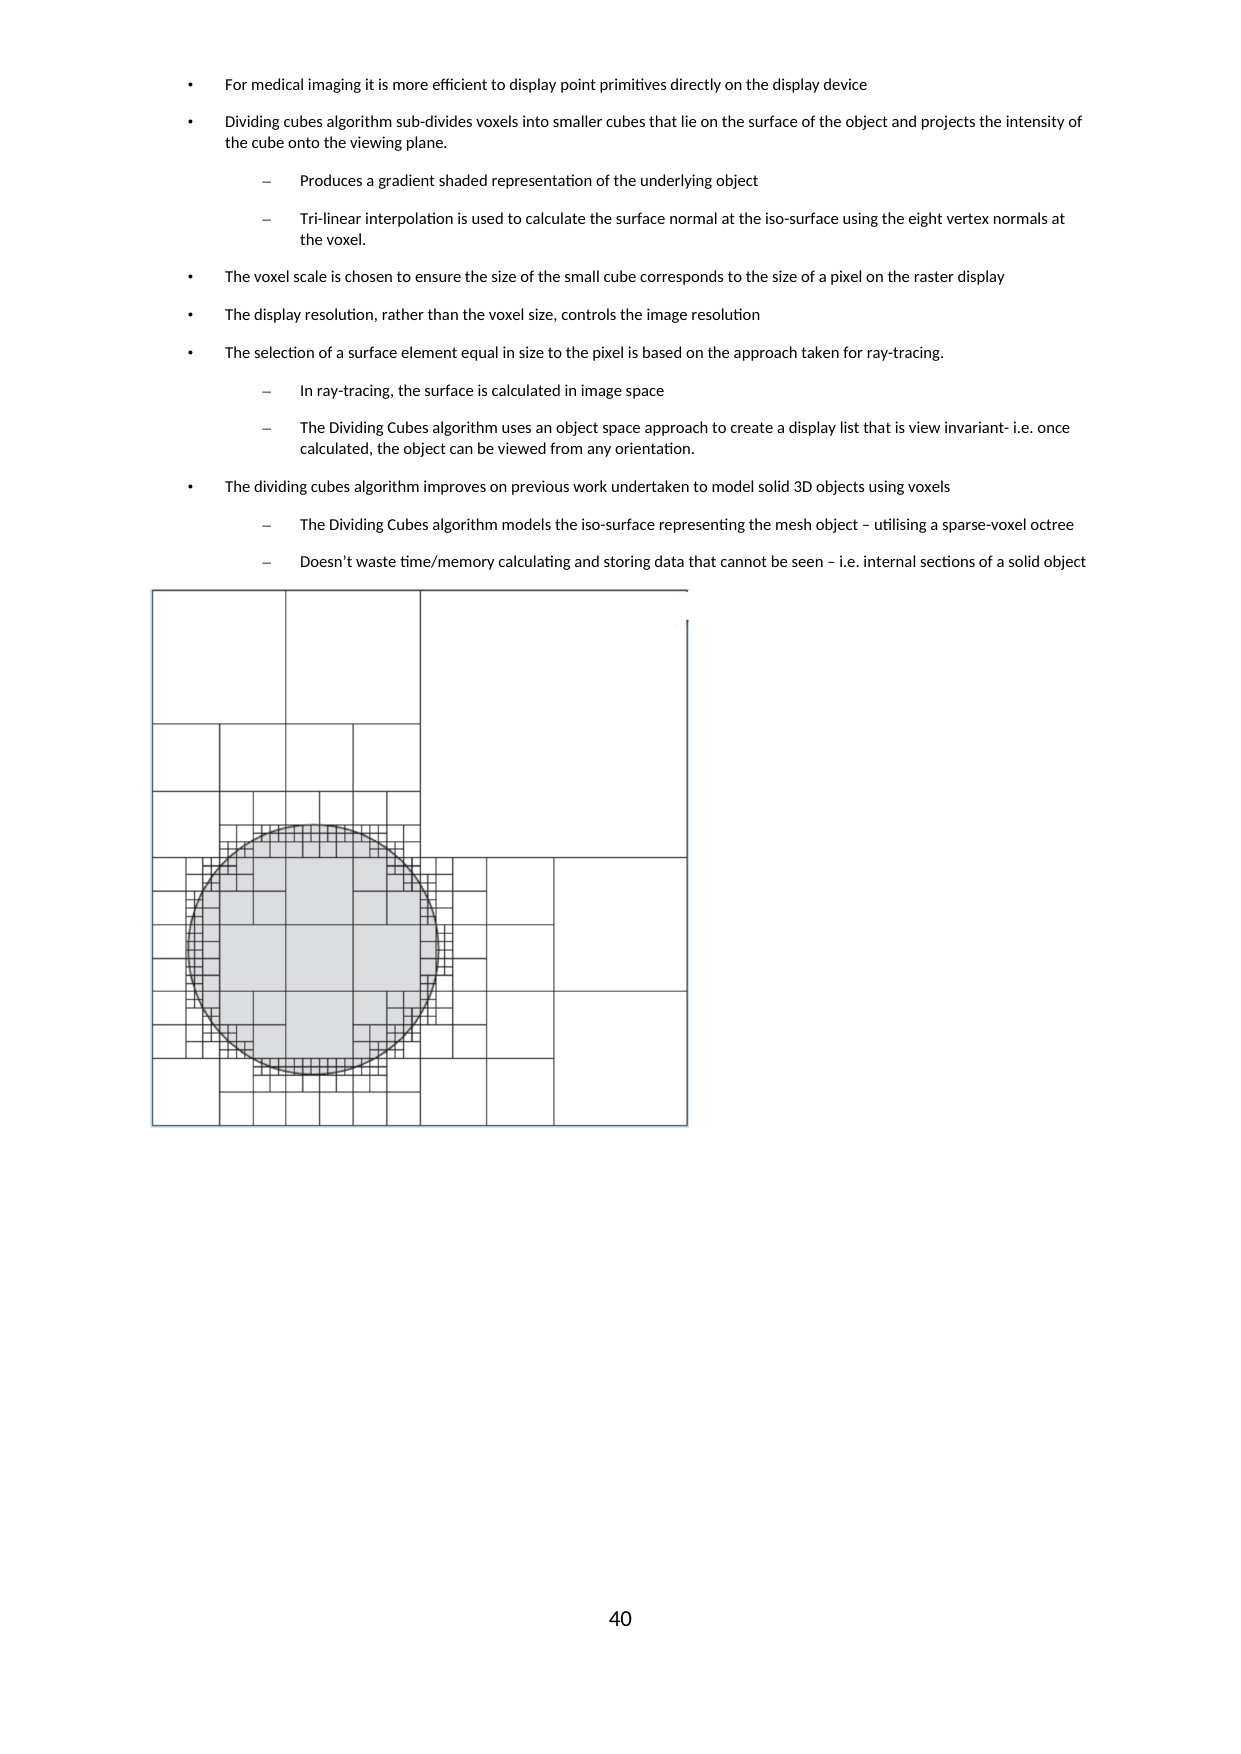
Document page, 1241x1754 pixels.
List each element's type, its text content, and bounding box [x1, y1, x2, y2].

list Dividing cubes algorithm sub-divides voxels into smaller cubes that lie on the surface of the object and projects the intensity of the cube onto the viewing plane. [187, 111, 1090, 153]
list Tri-linear interpolation is used to calculate the surface normal at the iso-surface using the eight vertex normals at the voxel. [262, 208, 1090, 249]
list For medical imaging it is more efficient to display point primitives directly on the display device [187, 74, 1090, 94]
list In ray-tracing, the surface is calculated in image space [262, 380, 1090, 400]
list The selection of a surface element equal in size to the pixel is based on the approach taken for ray-tracing. [187, 342, 1090, 362]
list The dividing cubes algorithm improves on previous work undertaken to model solid 3D objects using voxels [187, 476, 1090, 497]
list The Dividing Cubes algorithm uses an object space approach to create a display list that is view invariant- i.e. once calculated, the object can be viewed from any orientation. [262, 417, 1090, 459]
list Produces a gradient shaded representation of the underlying object [262, 170, 1090, 191]
list The display resolution, rather than the voxel size, controls the image resolution [187, 304, 1090, 325]
list The Dividing Cubes algorithm models the iso-surface representing the mesh object – utilising a sparse-voxel octree [262, 514, 1090, 534]
list Doesn’t waste time/memory calculating and storing data that cannot be seen – i.e. internal sections of a solid object [262, 552, 1090, 572]
list The voxel scale is chosen to ensure the size of the small cube corresponds to the size of a pixel on the raster display [187, 267, 1090, 287]
